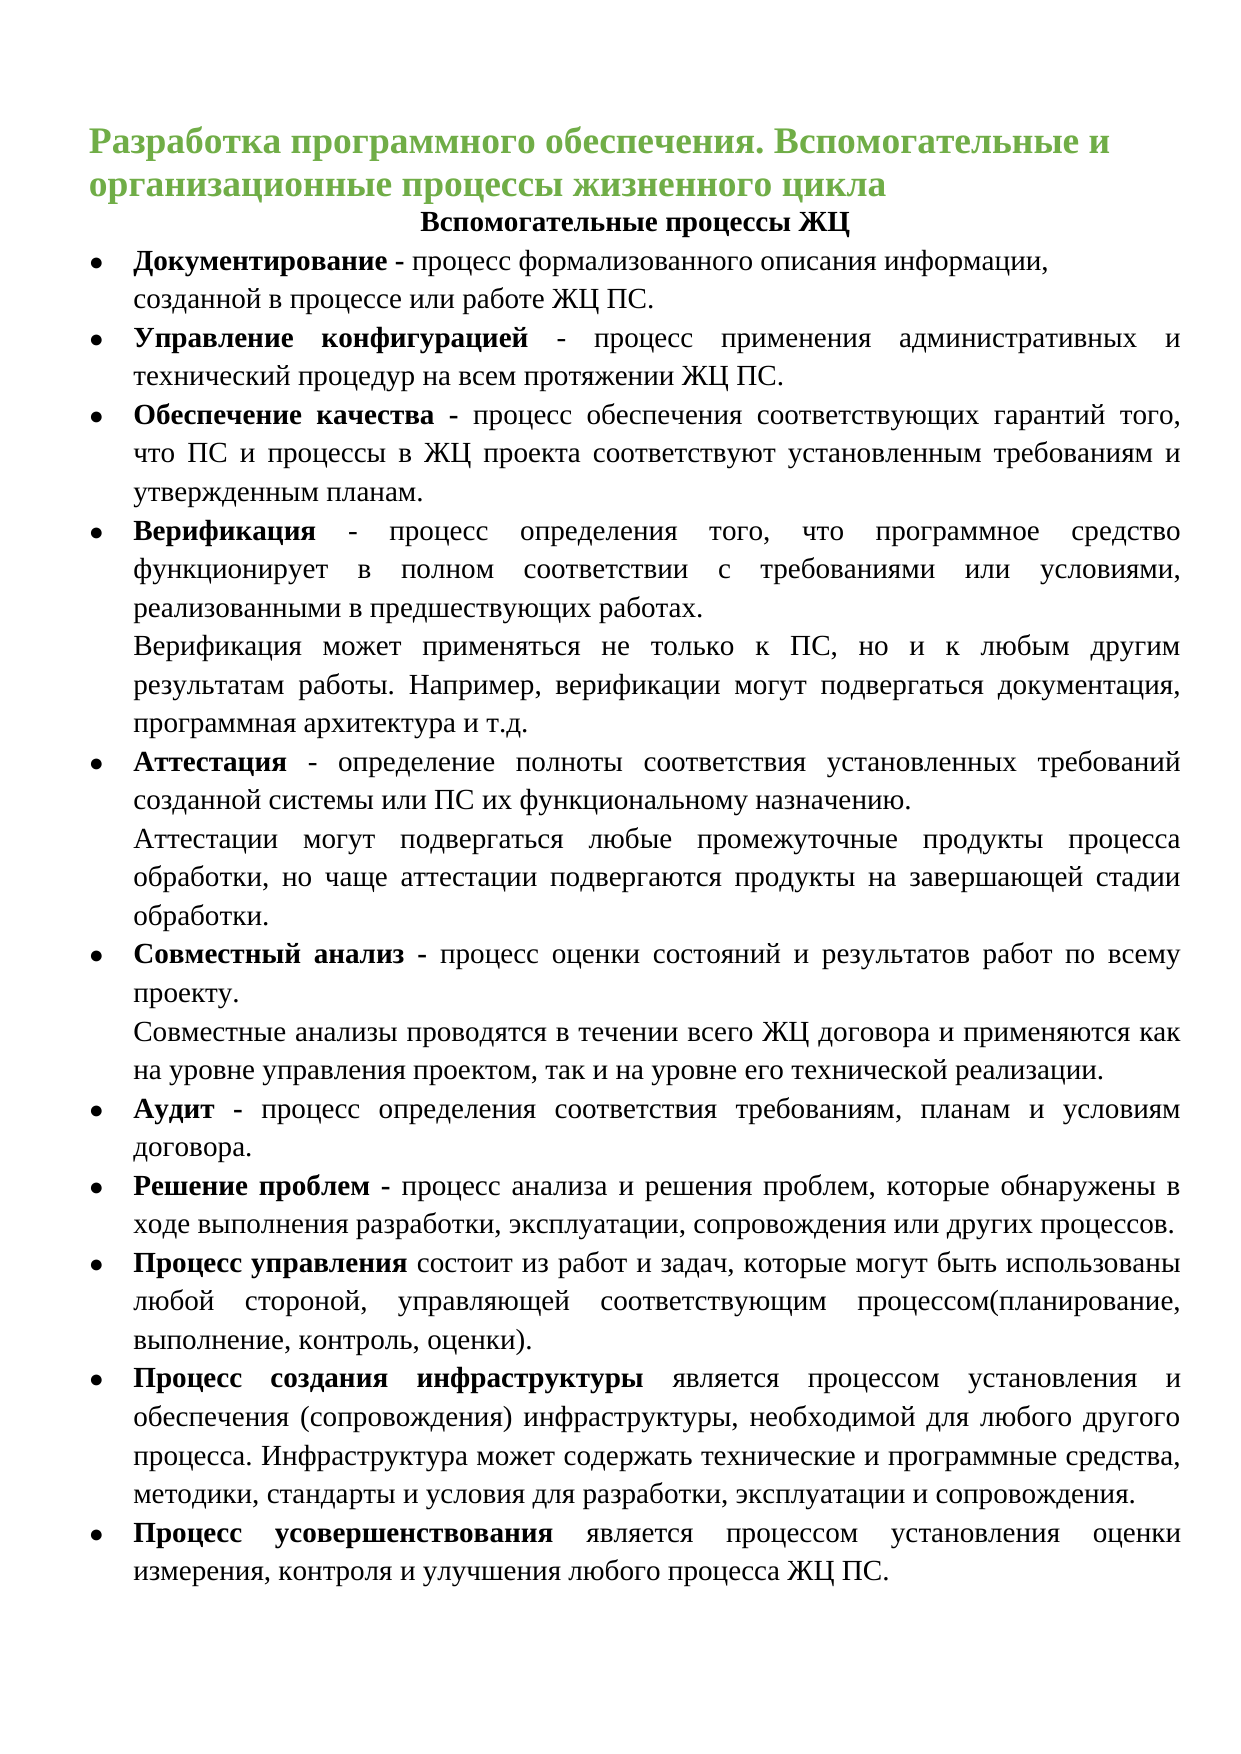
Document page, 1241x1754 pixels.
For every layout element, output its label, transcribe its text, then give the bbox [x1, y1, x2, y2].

list Аттестация - определение полноты соответствия установленных требований созданной системы или ПС их функциональному назначению. [89, 744, 1181, 816]
list Совместный анализ - процесс оценки состояний и результатов работ по всему проекту. [89, 937, 1181, 1009]
text Аттестации могут подвергаться любые промежуточные продукты процесса обработки, но чаще аттестации подвергаются продукты на завершающей стадии обработки. [89, 821, 1181, 932]
list Аудит - процесс определения соответствия требованиям, планам и условиям договора. [89, 1091, 1181, 1163]
list Процесс создания инфраструктуры является процессом установления и обеспечения (сопровождения) инфраструктуры, необходимой для любого другого процесса. Инфраструктура может содержать технические и программные средства, методики, стандарты и условия для разработки, эксплуатации и сопровождения. [89, 1361, 1181, 1510]
text Совместные анализы проводятся в течении всего ЖЦ договора и применяются как на уровне управления проектом, так и на уровне его технической реализации. [89, 1014, 1181, 1086]
list Процесс усовершенствования является процессом установления оценки измерения, контроля и улучшения любого процесса ЖЦ ПС. [89, 1515, 1181, 1587]
list Верификация - процесс определения того, что программное средство функционирует в полном соответствии с требованиями или условиями, реализованными в предшествующих работах. [89, 513, 1181, 623]
text Вспомогательные процессы ЖЦ [89, 204, 1181, 238]
text Разработка программного обеспечения. Вспомогательные и организационные процессы жизненного цикла [89, 118, 1181, 204]
text Верификация может применяться не только к ПС, но и к любым другим результатам работы. Например, верификации могут подвергаться документация, программная архитектура и т.д. [89, 628, 1181, 739]
list Решение проблем - процесс анализа и решения проблем, которые обнаружены в ходе выполнения разработки, эксплуатации, сопровождения или других процессов. [89, 1168, 1181, 1240]
list Документирование - процесс формализованного описания информации, созданной в процессе или работе ЖЦ ПС. [89, 243, 1181, 315]
list Обеспечение качества - процесс обеспечения соответствующих гарантий того, что ПС и процессы в ЖЦ проекта соответствуют установленным требованиям и утвержденным планам. [89, 397, 1181, 508]
list Управление конфигурацией - процесс применения административных и технический процедур на всем протяжении ЖЦ ПС. [89, 320, 1181, 392]
list Процесс управления состоит из работ и задач, которые могут быть использованы любой стороной, управляющей соответствующим процессом(планирование, выполнение, контроль, оценки). [89, 1245, 1181, 1356]
